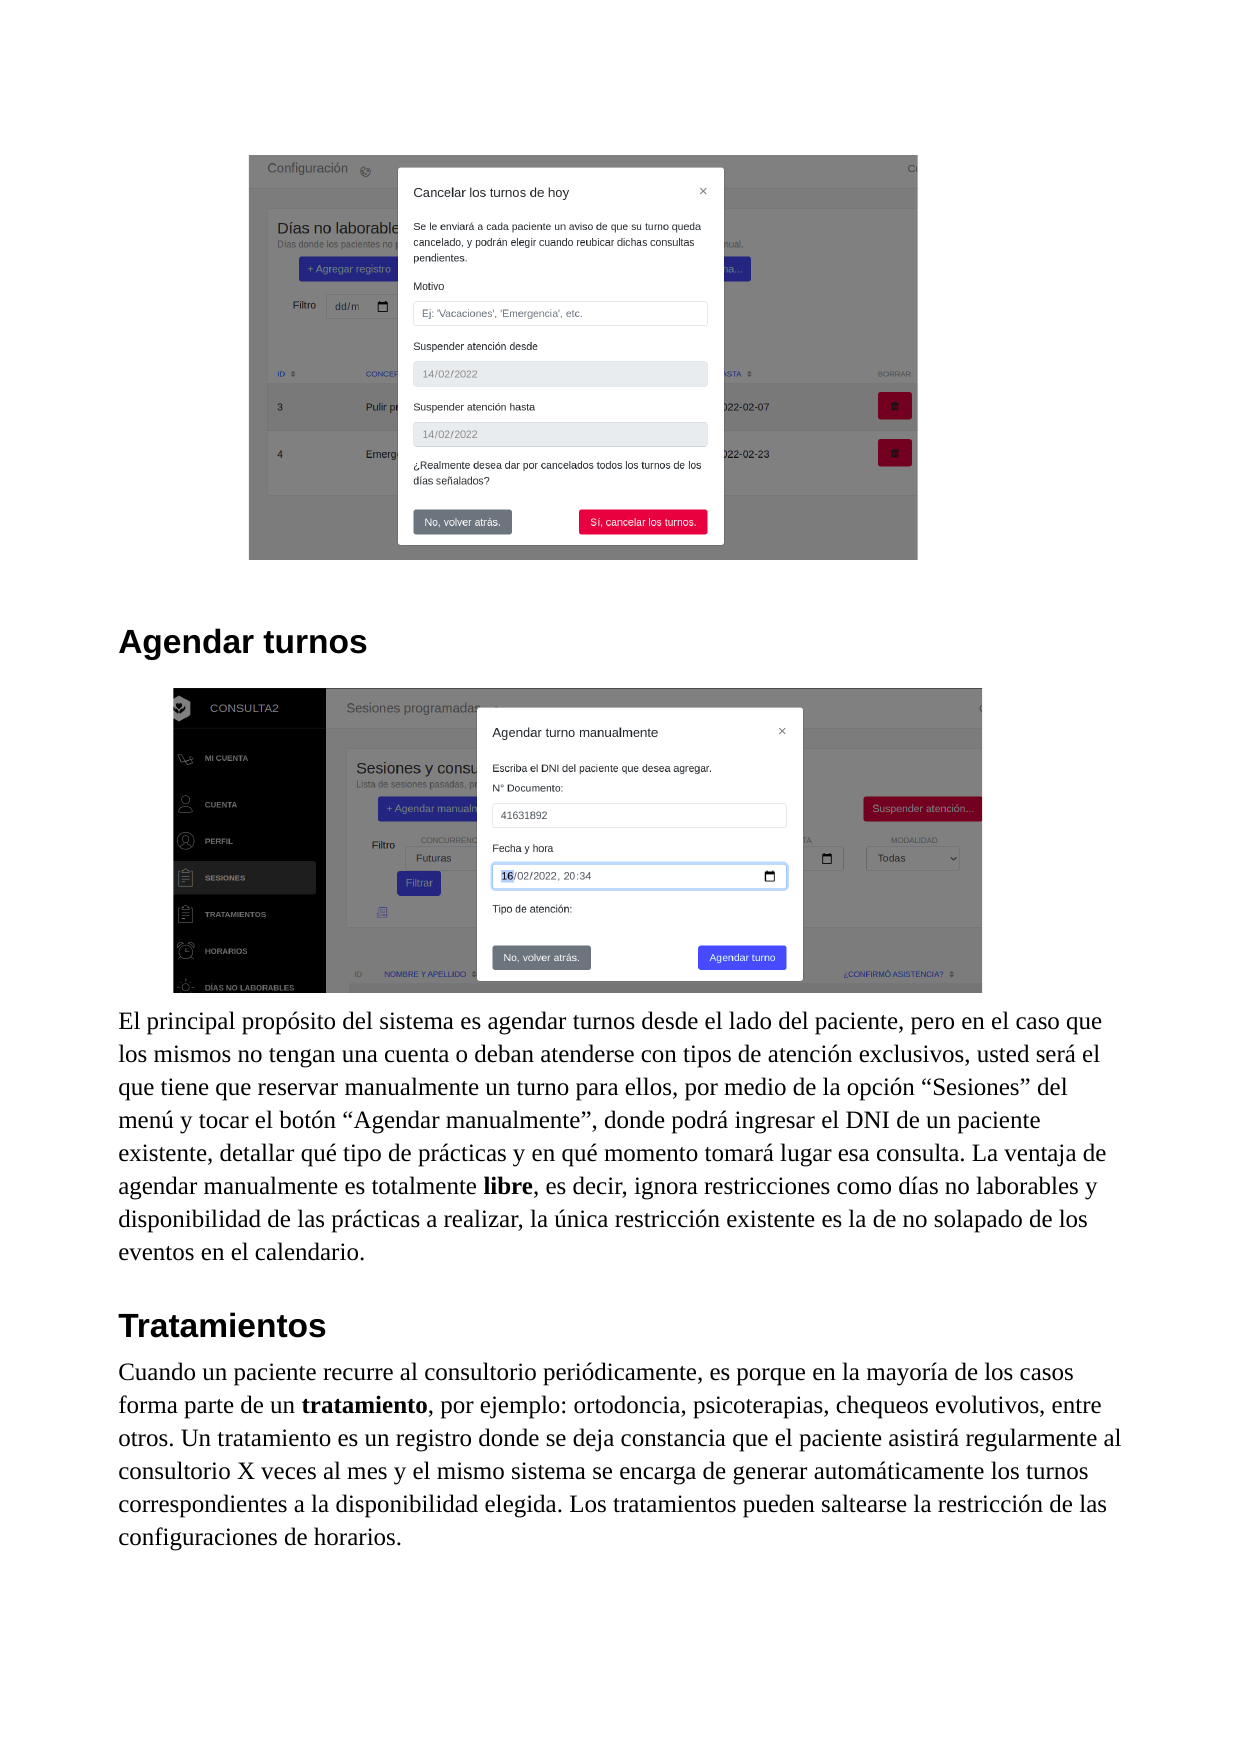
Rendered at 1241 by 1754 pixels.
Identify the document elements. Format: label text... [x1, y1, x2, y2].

picture [248, 155, 918, 560]
picture [173, 688, 983, 993]
subtitle Agendar turnos [118, 622, 1122, 661]
text El principal propósito del sistema es agendar turnos desde el lado del paciente, pero en el caso que los mismos no tengan una cuenta o deban atenderse con tipos de atención exclusivos, usted será el que tiene que reservar manualmente un turno para ellos, por medio de la opción “Sesiones” del menú y tocar el botón “Agendar manualmente”, donde podrá ingresar el DNI de un paciente existente, detallar qué tipo de prácticas y en qué momento tomará lugar esa consulta. La ventaja de agendar manualmente es totalmente libre, es decir, ignora restricciones como días no laborables y disponibilidad de las prácticas a realizar, la única restricción existente es la de no solapado de los eventos en el calendario. [118, 1006, 1122, 1266]
text Cuando un paciente recurre al consultorio periódicamente, es porque en la mayoría de los casos forma parte de un tratamiento, por ejemplo: ortodoncia, psicoterapias, chequeos evolutivos, entre otros. Un tratamiento es un registro donde se deja constancia que el paciente asistirá regularmente al consultorio X veces al mes y el mismo sistema se encarga de generar automáticamente los turnos correspondientes a la disponibilidad elegida. Los tratamientos pueden saltearse la restricción de las configuraciones de horarios. [118, 1357, 1122, 1551]
subtitle Tratamientos [118, 1306, 1122, 1344]
